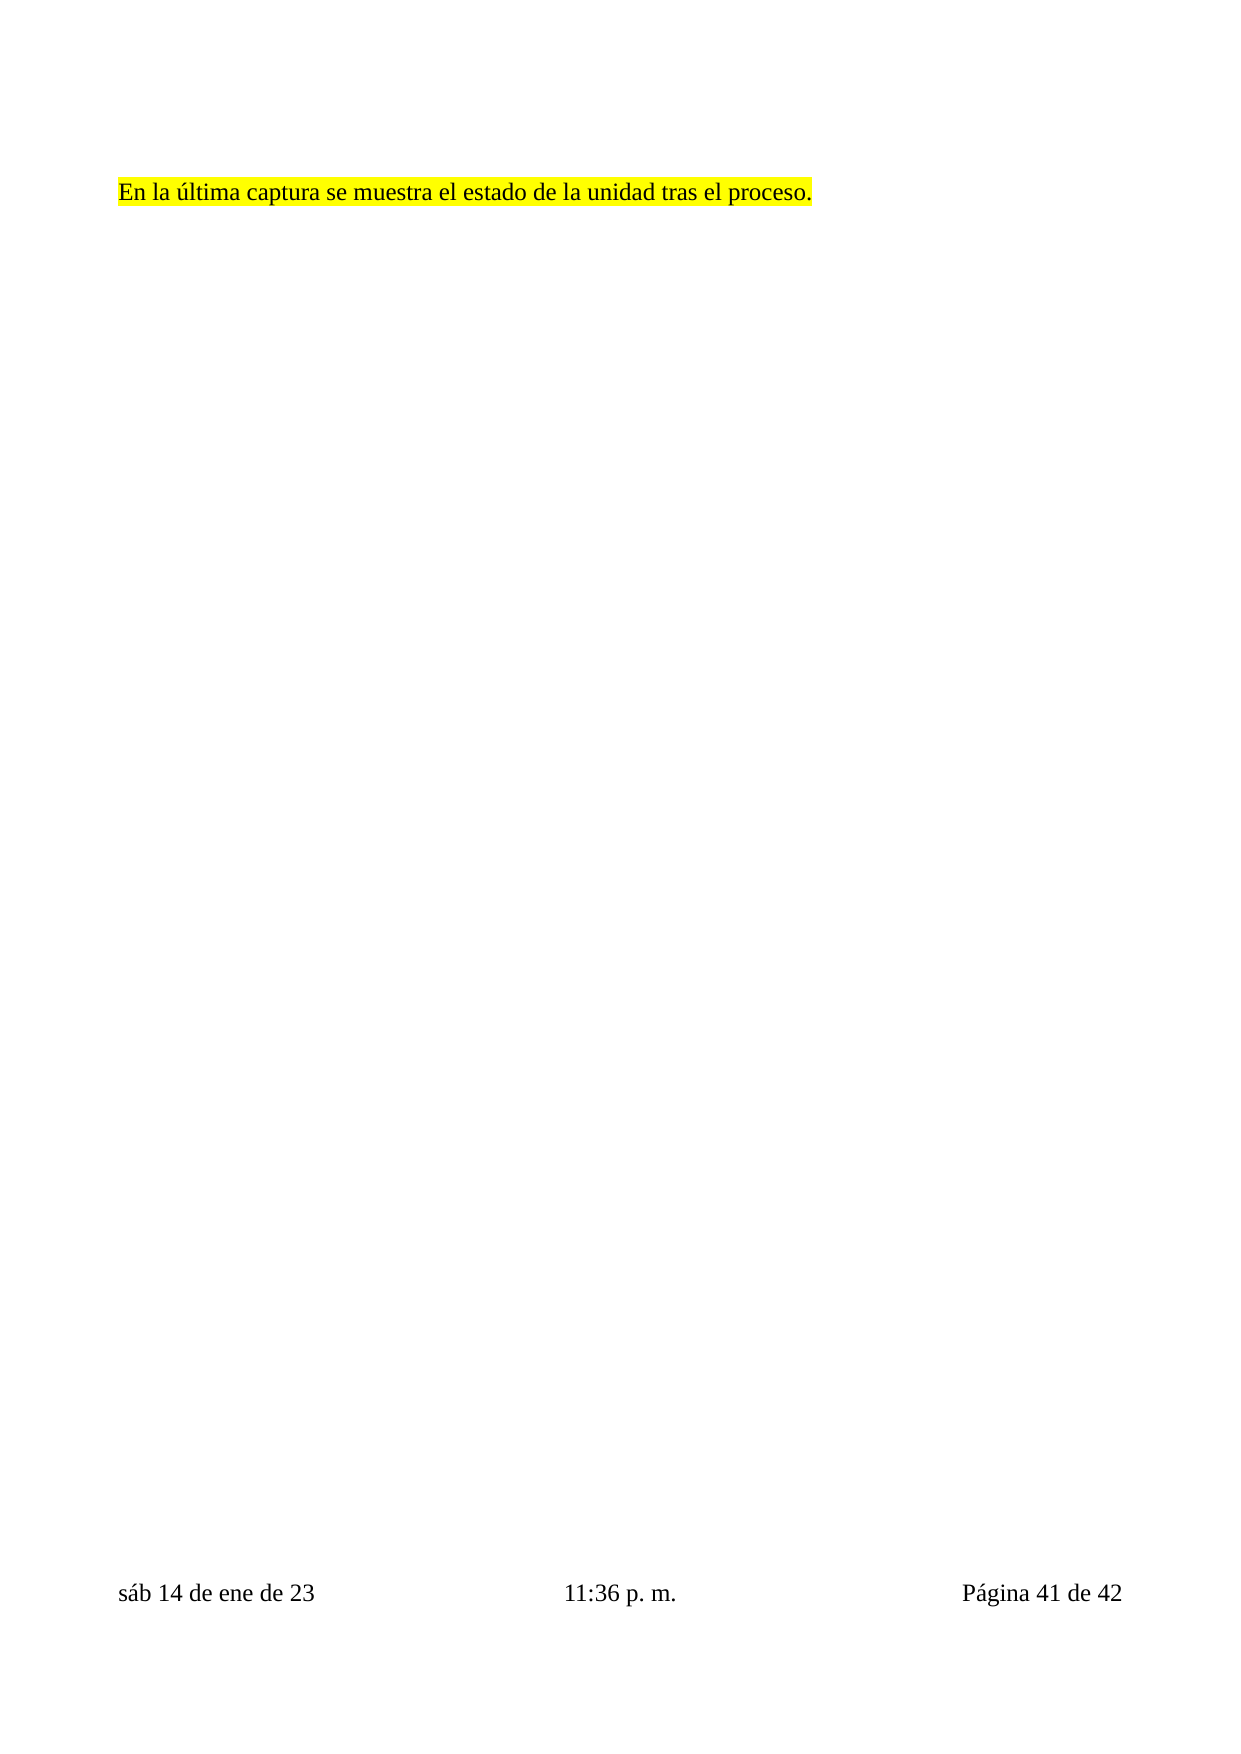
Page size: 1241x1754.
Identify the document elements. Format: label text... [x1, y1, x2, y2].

text En la última captura se muestra el estado de la unidad tras el proceso. [118, 177, 1122, 206]
